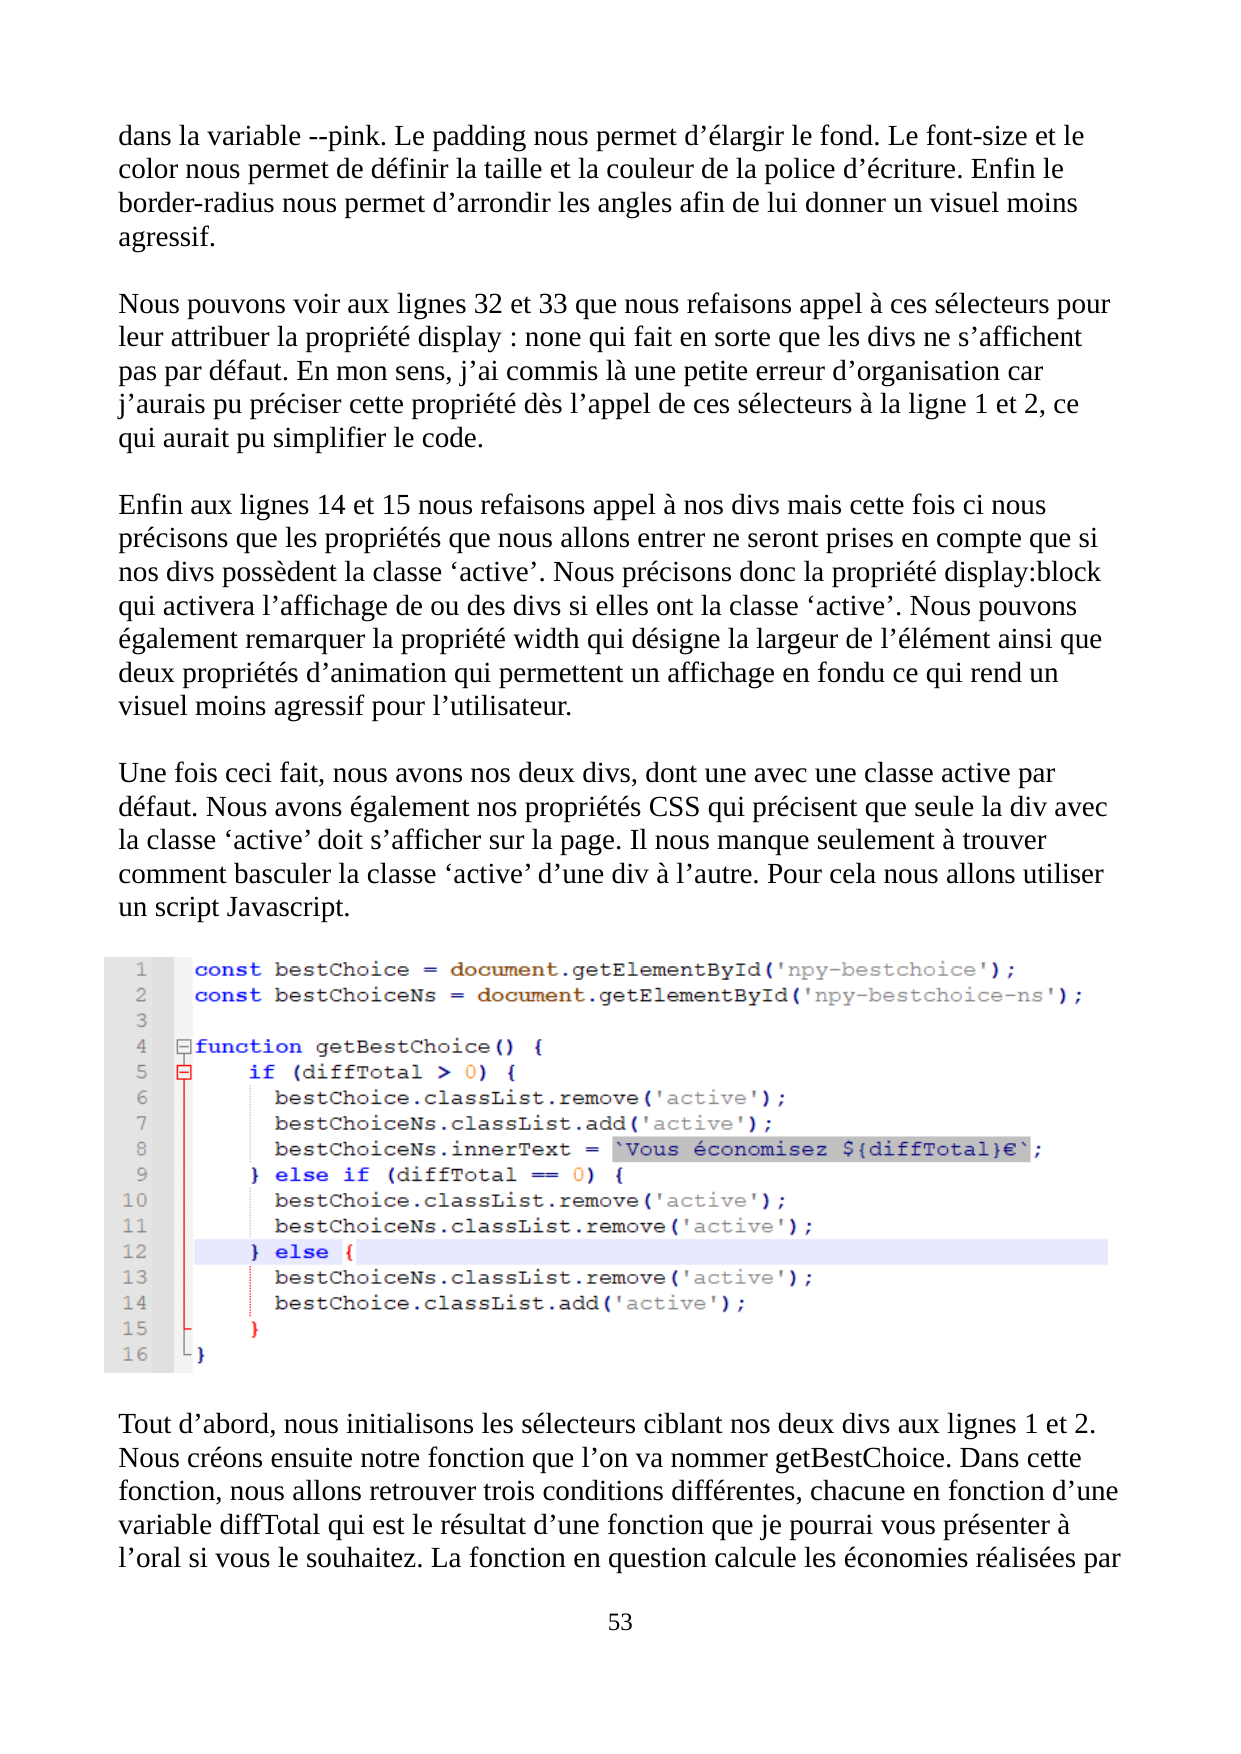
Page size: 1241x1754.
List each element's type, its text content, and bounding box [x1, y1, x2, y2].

text Enfin aux lignes 14 et 15 nous refaisons appel à nos divs mais cette fois ci nous précisons que les propriétés que nous allons entrer ne seront prises en compte que si nos divs possèdent la classe ‘active’. Nous précisons donc la propriété display:block qui activera l’affichage de ou des divs si elles ont la classe ‘active’. Nous pouvons également remarquer la propriété width qui désigne la largeur de l’élément ainsi que deux propriétés d’animation qui permettent un affichage en fondu ce qui rend un visuel moins agressif pour l’utilisateur. [118, 487, 1122, 722]
picture [104, 957, 1108, 1373]
text Tout d’abord, nous initialisons les sélecteurs ciblant nos deux divs aux lignes 1 et 2. [118, 1406, 1122, 1440]
text dans la variable --pink. Le padding nous permet d’élargir le fond. Le font-size et le color nous permet de définir la taille et la couleur de la police d’écriture. Enfin le border-radius nous permet d’arrondir les angles afin de lui donner un visuel moins agressif. [118, 118, 1122, 252]
text Nous pouvons voir aux lignes 32 et 33 que nous refaisons appel à ces sélecteurs pour leur attribuer la propriété display : none qui fait en sorte que les divs ne s’affichent pas par défaut. En mon sens, j’ai commis là une petite erreur d’organisation car j’aurais pu préciser cette propriété dès l’appel de ces sélecteurs à la ligne 1 et 2, ce qui aurait pu simplifier le code. [118, 286, 1122, 453]
text Une fois ceci fait, nous avons nos deux divs, dont une avec une classe active par défaut. Nous avons également nos propriétés CSS qui précisent que seule la div avec la classe ‘active’ doit s’afficher sur la page. Il nous manque seulement à trouver comment basculer la classe ‘active’ d’une div à l’autre. Pour cela nous allons utiliser un script Javascript. [118, 755, 1122, 923]
text Nous créons ensuite notre fonction que l’on va nommer getBestChoice. Dans cette fonction, nous allons retrouver trois conditions différentes, chacune en fonction d’une variable diffTotal qui est le résultat d’une fonction que je pourrai vous présenter à l’oral si vous le souhaitez. La fonction en question calcule les économies réalisées par [118, 1440, 1122, 1574]
